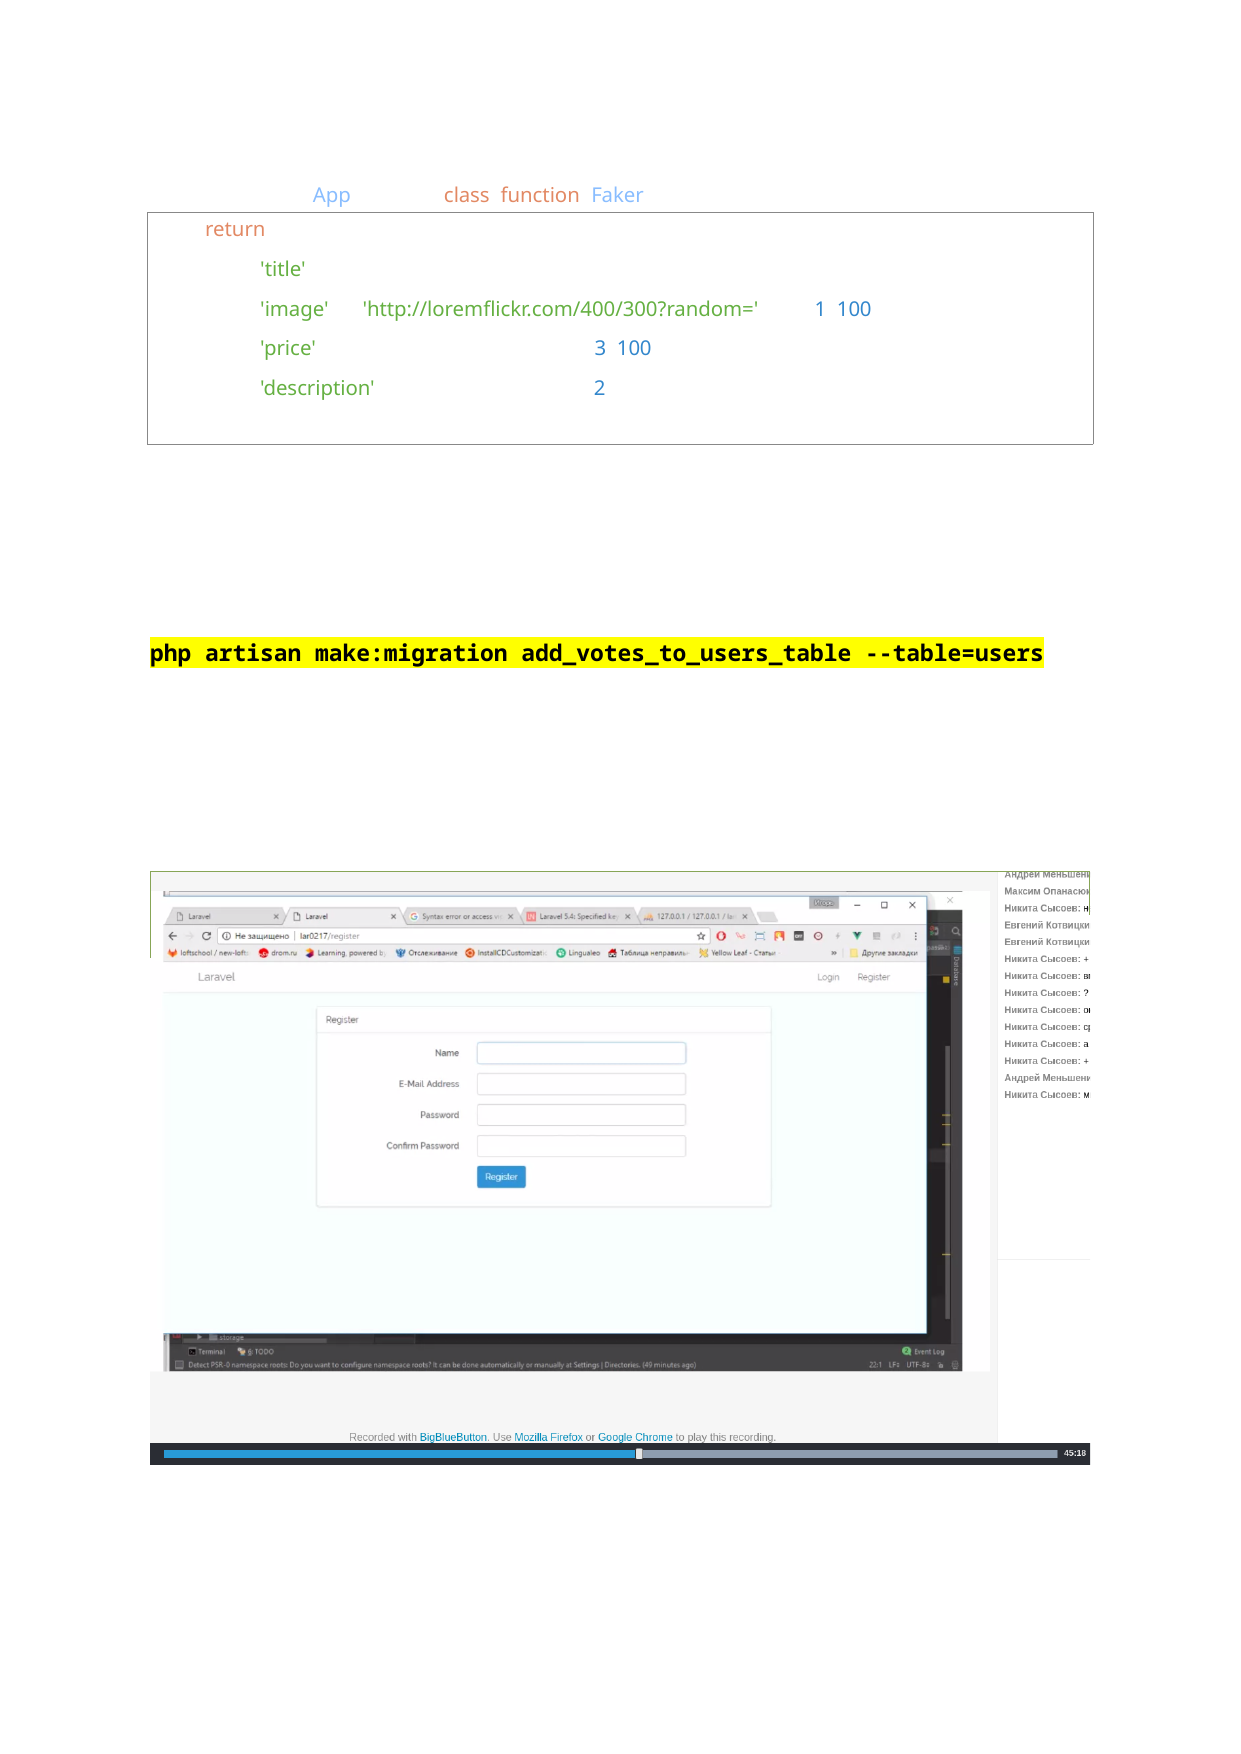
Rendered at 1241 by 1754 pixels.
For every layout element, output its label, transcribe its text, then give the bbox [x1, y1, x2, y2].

text ]; [148, 410, 1093, 444]
picture [150, 871, 1091, 1465]
text php artisan make:migration add_votes_to_users_table --table=users [150, 637, 1090, 668]
text 'image' => 'http://loremflickr.com/400/300?random='.rand(1, 100), [148, 291, 1093, 322]
text 'description' => $faker->paragraph(2) [148, 371, 1093, 401]
text 'price' => $faker->numberBetween(3, 100), [148, 331, 1093, 362]
text return [ [148, 213, 1093, 243]
text 'title' => $faker->sentence(), [148, 252, 1093, 282]
text $factory->define(App\Product::class, function (Faker\Generator $faker) { [150, 180, 1090, 208]
